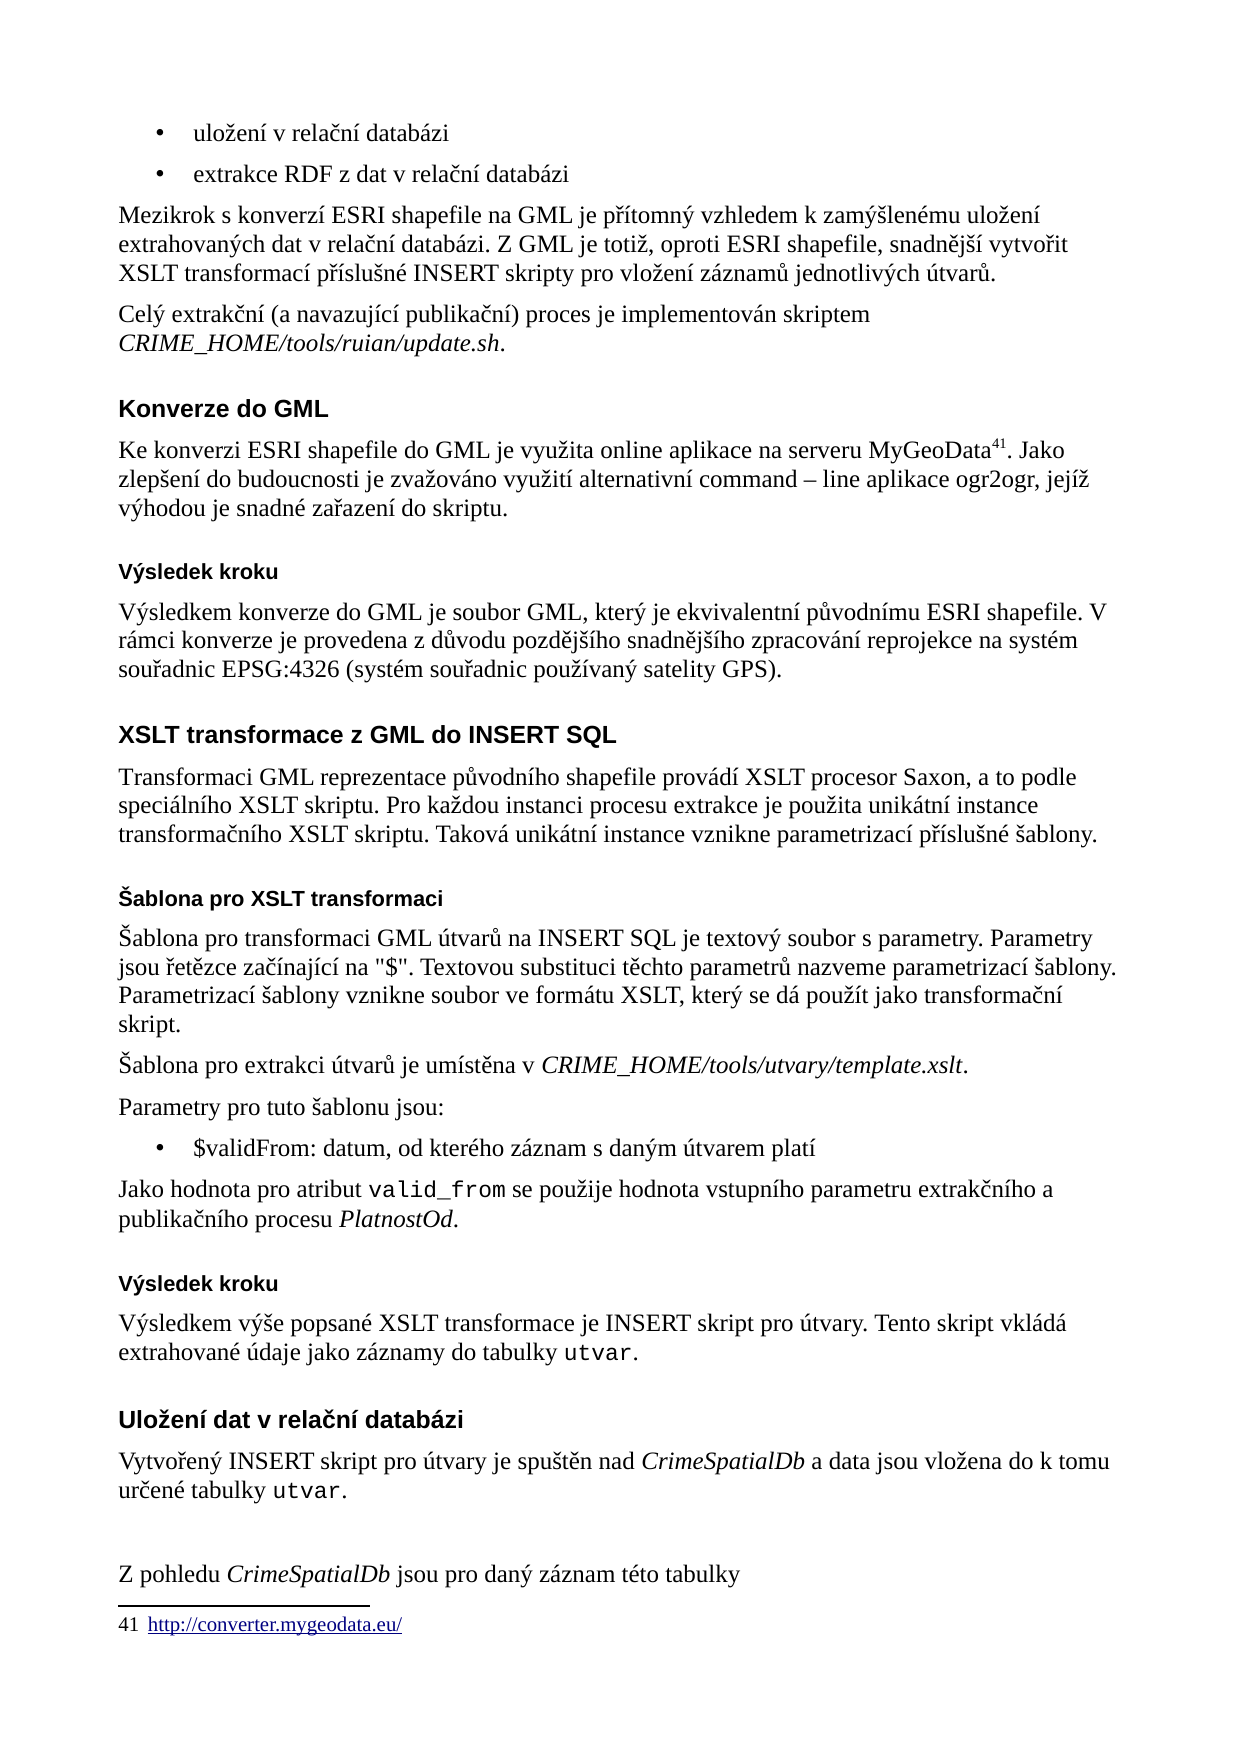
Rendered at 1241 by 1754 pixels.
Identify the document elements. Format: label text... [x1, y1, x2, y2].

text Ke konverzi ESRI shapefile do GML je využita online aplikace na serveru MyGeoData. Jako zlepšení do budoucnosti je zvažováno využití alternativní command – line aplikace ogr2ogr, jejíž výhodou je snadné zařazení do skriptu. [118, 435, 1122, 522]
text Výsledkem konverze do GML je soubor GML, který je ekvivalentní původnímu ESRI shapefile. V rámci konverze je provedena z důvodu pozdějšího snadnějšího zpracování reprojekce na systém souřadnic EPSG:4326 (systém souřadnic používaný satelity GPS). [118, 597, 1122, 683]
text Šablona pro extrakci útvarů je umístěna v CRIME_HOME/tools/utvary/template.xslt. [118, 1051, 1122, 1079]
list $validFrom: datum, od kterého záznam s daným útvarem platí [156, 1133, 1122, 1162]
text Parametry pro tuto šablonu jsou: [118, 1092, 1122, 1121]
list uložení v relační databázi [156, 118, 1122, 147]
subtitle Výsledek kroku [118, 1271, 1122, 1296]
text http://converter.mygeodata.eu/ [118, 1612, 1122, 1636]
text Z pohledu CrimeSpatialDb jsou pro daný záznam této tabulky [118, 1559, 1122, 1587]
text Výsledkem výše popsané XSLT transformace je INSERT skript pro útvary. Tento skript vkládá extrahované údaje jako záznamy do tabulky utvar. [118, 1308, 1122, 1367]
text Transformaci GML reprezentace původního shapefile provádí XSLT procesor Saxon, a to podle speciálního XSLT skriptu. Pro každou instanci procesu extrakce je použita unikátní instance transformačního XSLT skriptu. Taková unikátní instance vznikne parametrizací příslušné šablony. [118, 762, 1122, 848]
subtitle Uložení dat v relační databázi [118, 1405, 1122, 1433]
text Celý extrakční (a navazující publikační) proces je implementován skriptem CRIME_HOME/tools/ruian/update.sh. [118, 299, 1122, 357]
text Jako hodnota pro atribut valid_from se použije hodnota vstupního parametru extrakčního a publikačního procesu PlatnostOd. [118, 1174, 1122, 1233]
text Šablona pro transformaci GML útvarů na INSERT SQL je textový soubor s parametry. Parametry jsou řetězce začínající na "$". Textovou substituci těchto parametrů nazveme parametrizací šablony. Parametrizací šablony vznikne soubor ve formátu XSLT, který se dá použít jako transformační skript. [118, 923, 1122, 1038]
text Mezikrok s konverzí ESRI shapefile na GML je přítomný vzhledem k zamýšlenému uložení extrahovaných dat v relační databázi. Z GML je totiž, oproti ESRI shapefile, snadnější vytvořit XSLT transformací příslušné INSERT skripty pro vložení záznamů jednotlivých útvarů. [118, 201, 1122, 287]
list extrakce RDF z dat v relační databázi [156, 159, 1122, 188]
subtitle Šablona pro XSLT transformaci [118, 885, 1122, 911]
text Vytvořený INSERT skript pro útvary je spuštěn nad CrimeSpatialDb a data jsou vložena do k tomu určené tabulky utvar. [118, 1446, 1122, 1505]
subtitle Výsledek kroku [118, 559, 1122, 584]
subtitle XSLT transformace z GML do INSERT SQL [118, 721, 1122, 749]
subtitle Konverze do GML [118, 394, 1122, 423]
